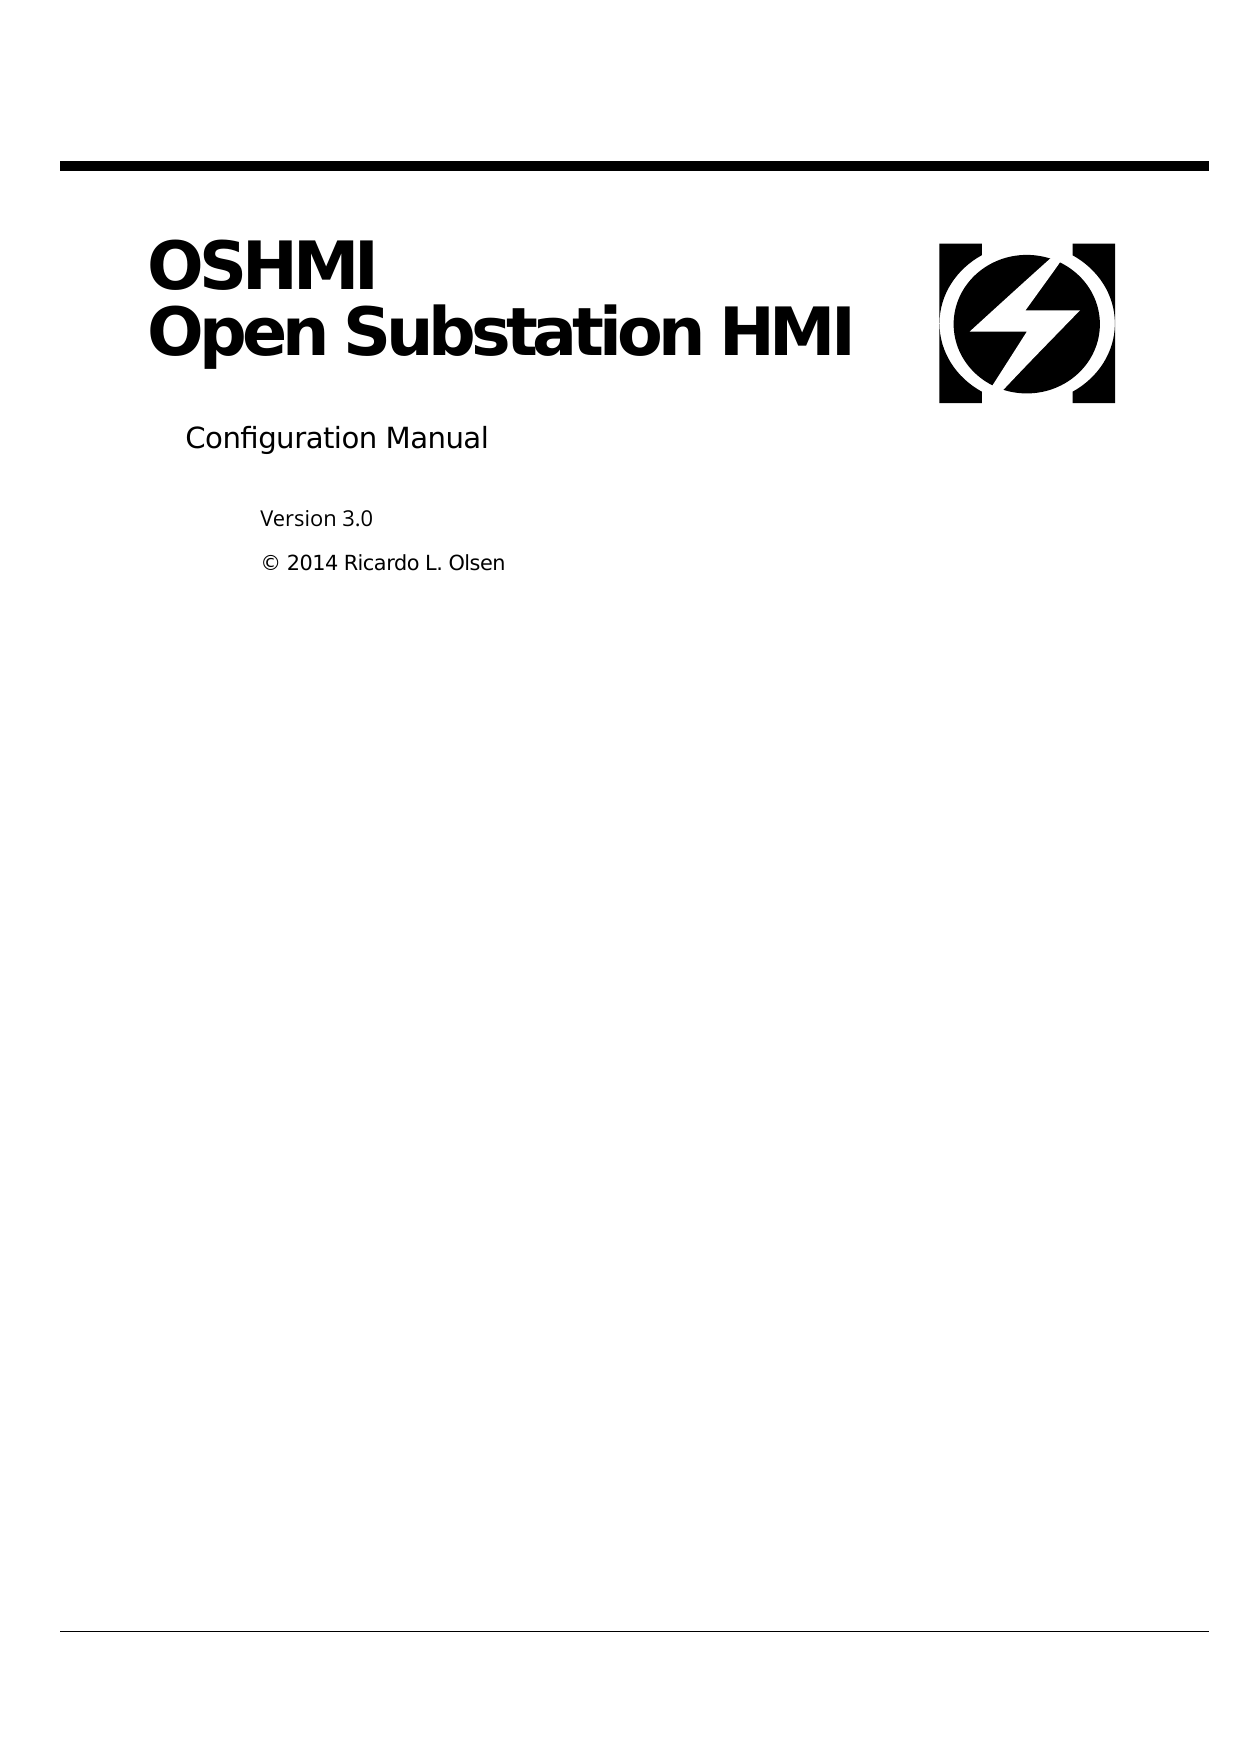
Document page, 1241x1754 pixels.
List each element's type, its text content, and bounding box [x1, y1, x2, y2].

list Version 3.0 [223, 503, 1122, 533]
text Configuration Manual [185, 421, 1122, 455]
list © 2014 Ricardo L. Olsen [223, 551, 1122, 575]
title OSHMI Open Substation HMI [60, 171, 1209, 369]
